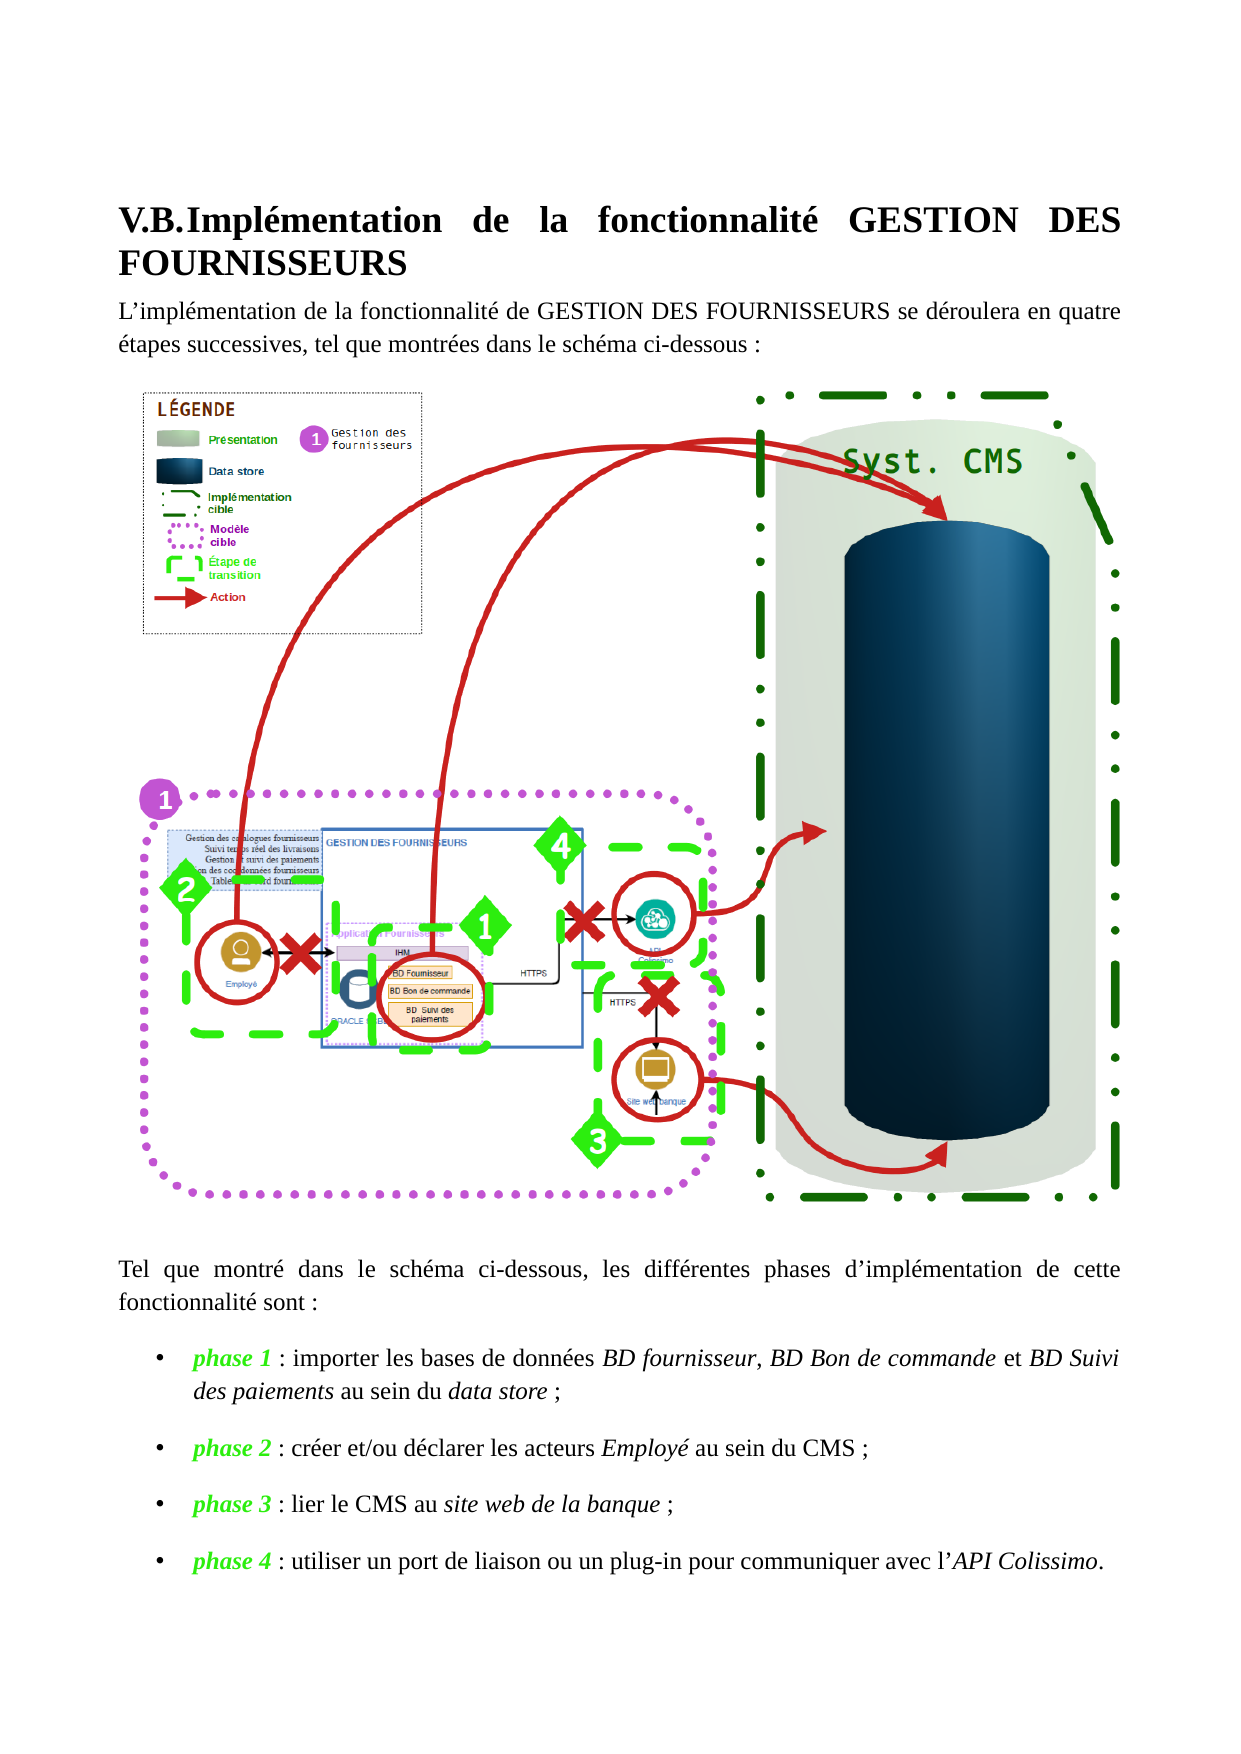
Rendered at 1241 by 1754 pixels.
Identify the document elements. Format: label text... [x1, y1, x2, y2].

subtitle Implémentation de la fonctionnalité GESTION DES FOURNISSEURS [118, 197, 1122, 283]
picture [118, 376, 1123, 1205]
list phase 1 : importer les bases de données BD fournisseur, BD Bon de commande et BD Suivi des paiements au sein du data store ; [156, 1343, 1122, 1405]
list phase 3 : lier le CMS au site web de la banque ; [156, 1489, 1122, 1518]
list phase 4 : utiliser un port de liaison ou un plug-in pour communiquer avec l’API Colissimo. [156, 1546, 1122, 1575]
text Tel que montré dans le schéma ci-dessous, les différentes phases d’implémentation de cette fonctionnalité sont : [118, 1254, 1122, 1316]
text L’implémentation de la fonctionnalité de GESTION DES FOURNISSEURS se déroulera en quatre étapes successives, tel que montrées dans le schéma ci-dessous : [118, 296, 1122, 358]
list phase 2 : créer et/ou déclarer les acteurs Employé au sein du CMS ; [156, 1433, 1122, 1462]
